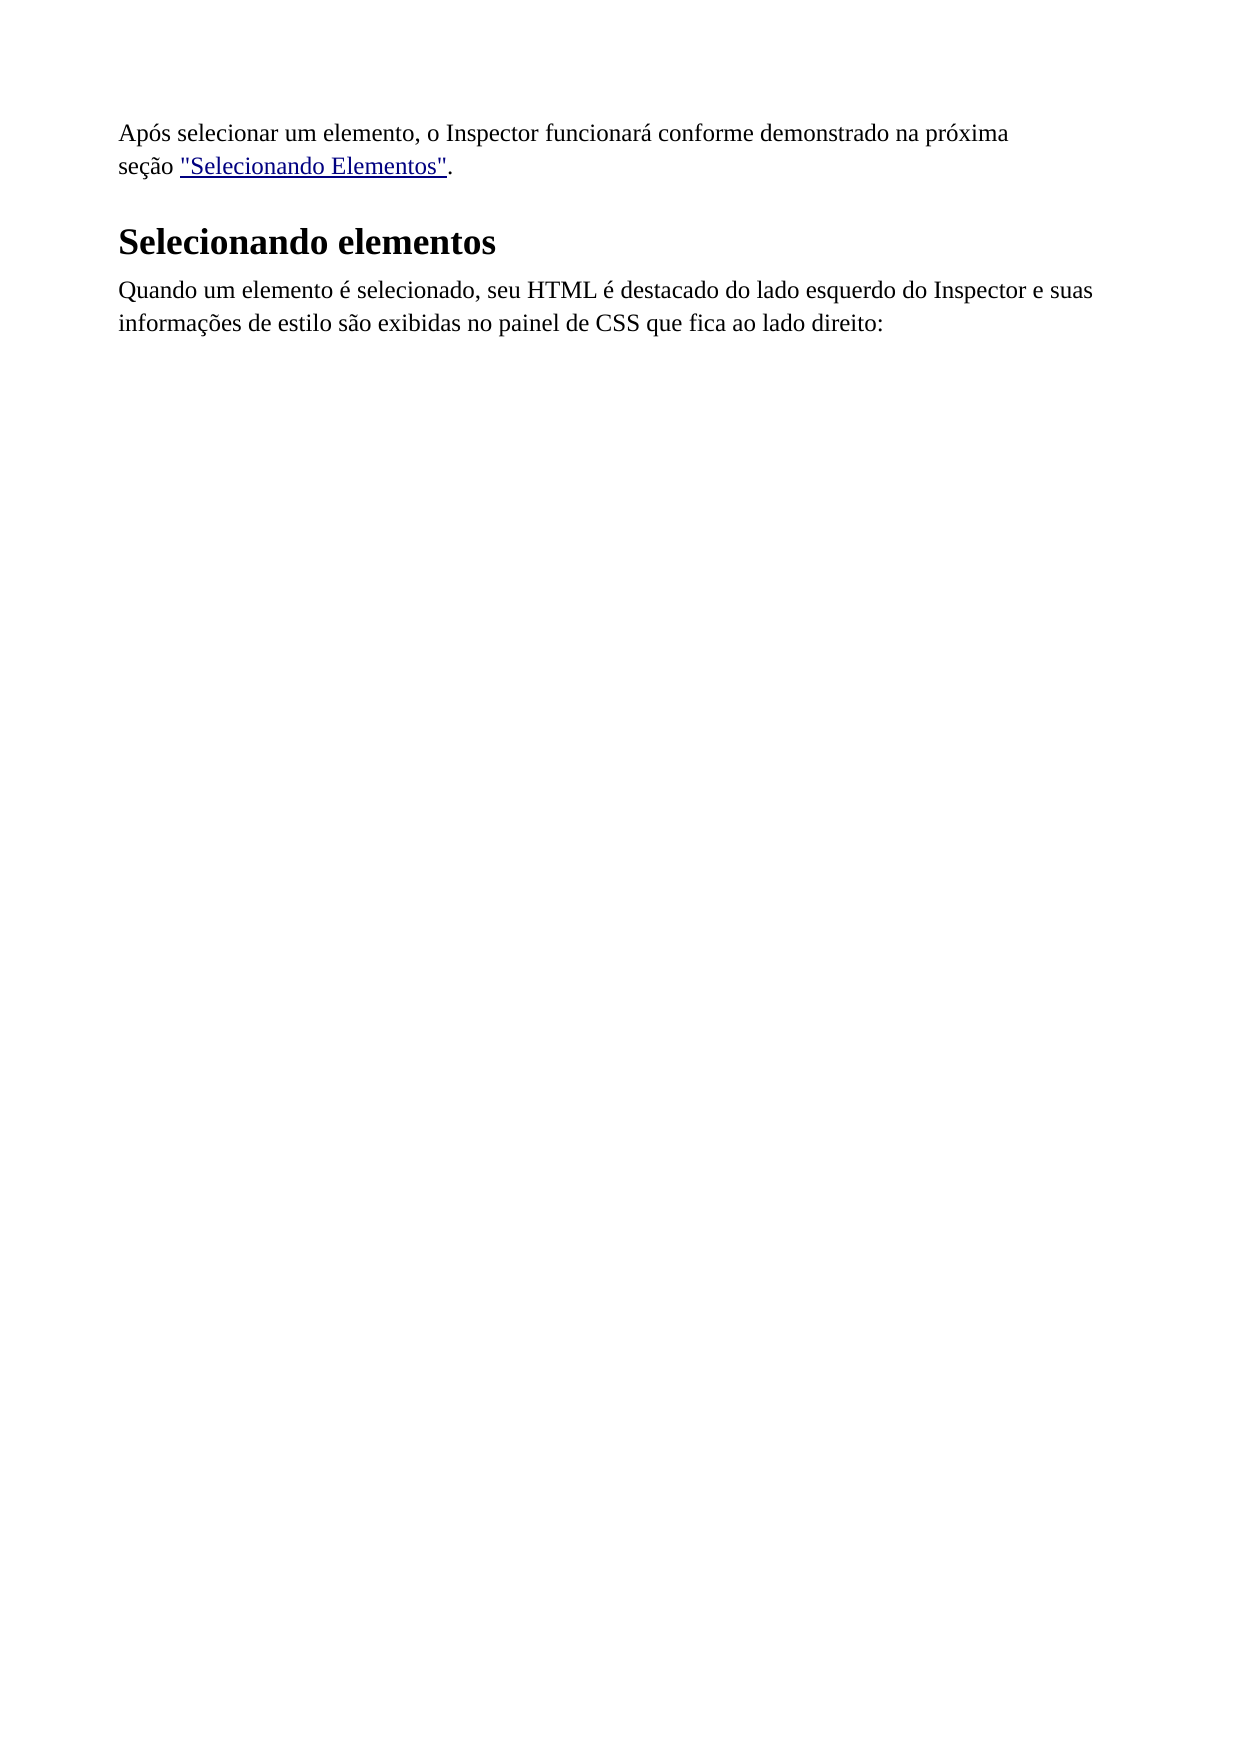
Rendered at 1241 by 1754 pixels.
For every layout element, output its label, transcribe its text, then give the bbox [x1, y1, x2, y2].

text Após selecionar um elemento, o Inspector funcionará conforme demonstrado na próxima seção "Selecionando Elementos". [118, 118, 1122, 180]
text Quando um elemento é selecionado, seu HTML é destacado do lado esquerdo do Inspector e suas informações de estilo são exibidas no painel de CSS que fica ao lado direito: [118, 275, 1122, 337]
subtitle Selecionando elementos [118, 219, 1122, 263]
